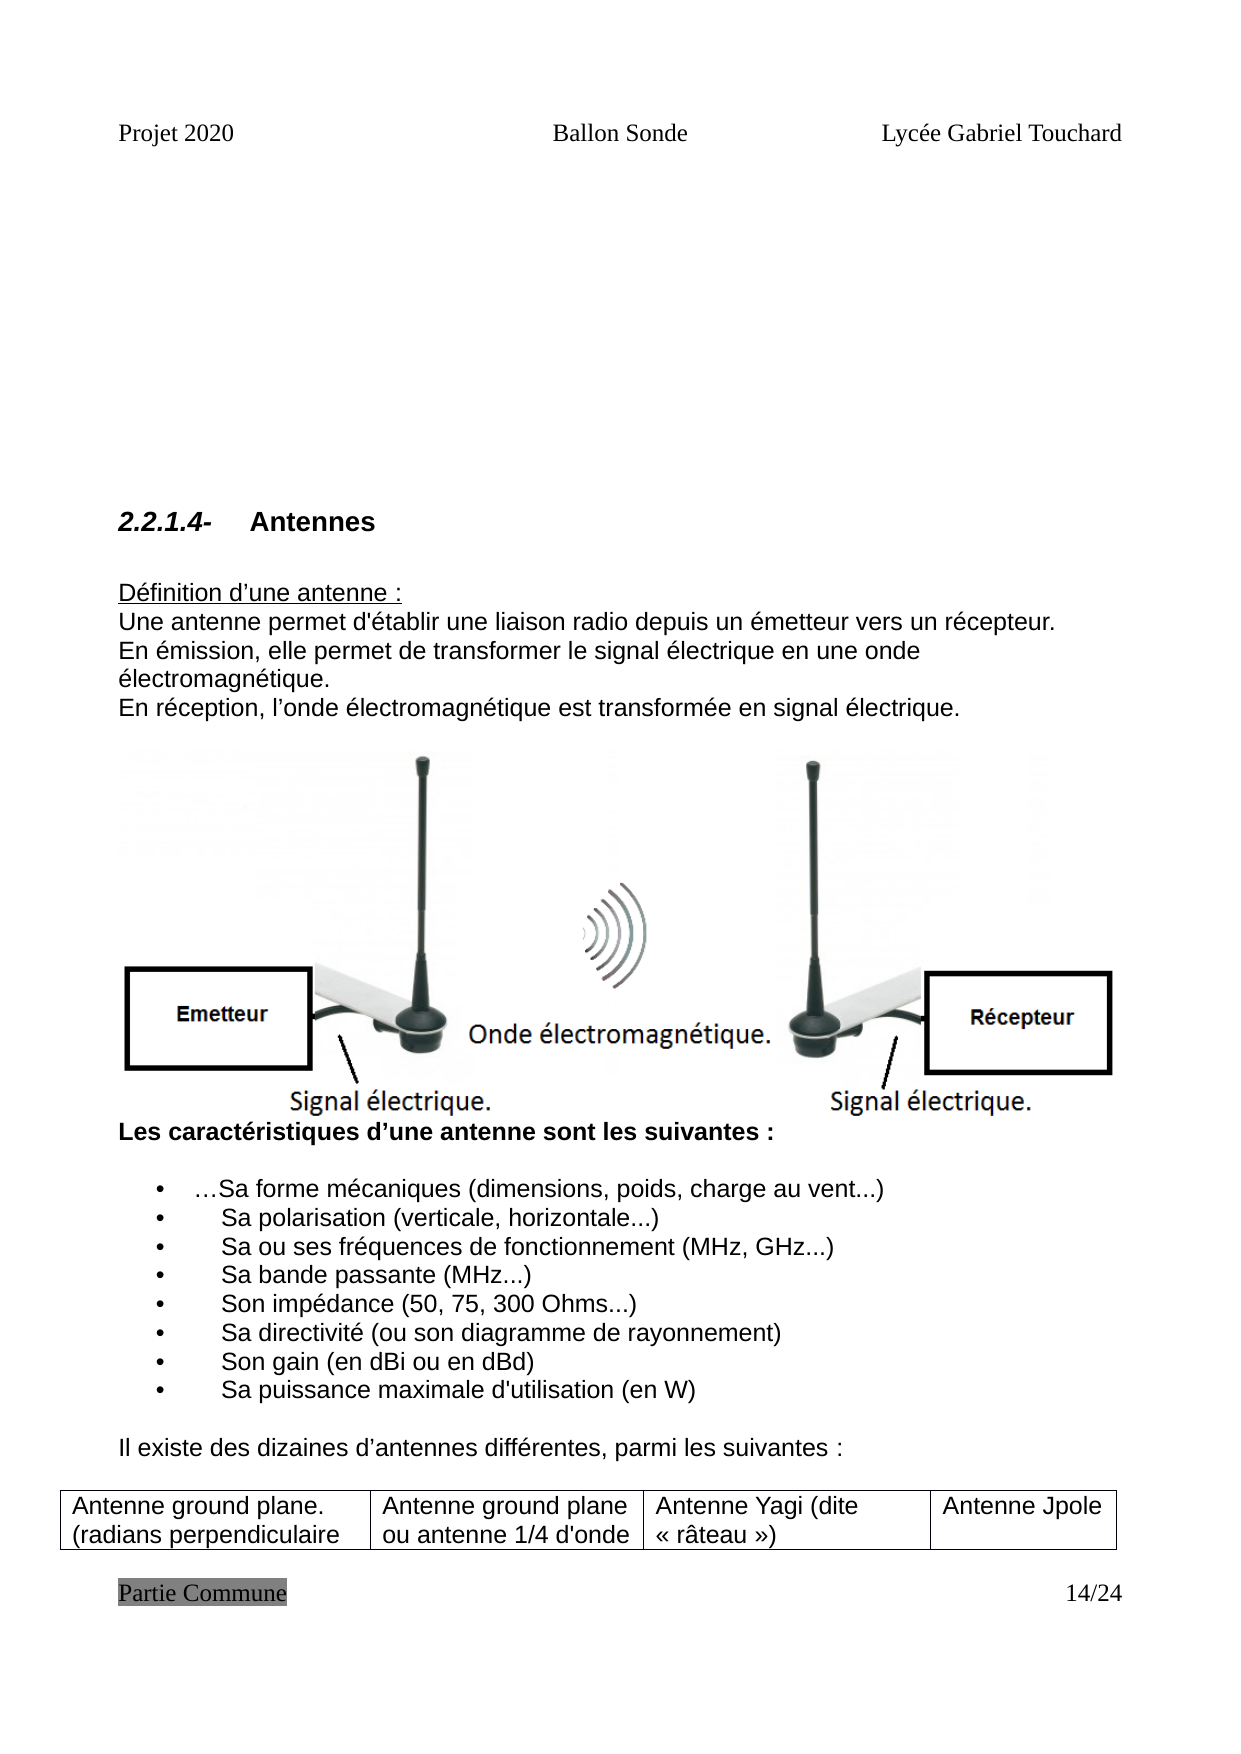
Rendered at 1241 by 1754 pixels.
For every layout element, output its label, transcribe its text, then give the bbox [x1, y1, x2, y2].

list Sa polarisation (verticale, horizontale...) [156, 1203, 1122, 1231]
picture [118, 750, 1119, 1117]
table_header Antenne Yagi (dite « râteau ») [644, 1491, 930, 1549]
text Une antenne permet d'établir une liaison radio depuis un émetteur vers un récepteur. [118, 607, 1122, 636]
list Son impédance (50, 75, 300 Ohms...) [156, 1289, 1122, 1318]
text En réception, l’onde électromagnétique est transformée en signal électrique. [118, 693, 1122, 722]
text Il existe des dizaines d’antennes différentes, parmi les suivantes : [118, 1433, 1122, 1461]
list Son gain (en dBi ou en dBd) [156, 1346, 1122, 1375]
text Les caractéristiques d’une antenne sont les suivantes : [118, 1116, 1122, 1145]
subtitle Antennes [118, 505, 1122, 537]
text En émission, elle permet de transformer le signal électrique en une onde électromagnétique. [118, 636, 1122, 693]
list …Sa forme mécaniques (dimensions, poids, charge au vent...) [156, 1174, 1122, 1203]
text Définition d’une antenne : [118, 578, 1122, 607]
table_header Antenne Jpole [931, 1491, 1116, 1549]
list Sa ou ses fréquences de fonctionnement (MHz, GHz...) [156, 1231, 1122, 1260]
list Sa directivité (ou son diagramme de rayonnement) [156, 1318, 1122, 1346]
table_header Antenne ground plane ou antenne 1/4 d'onde [371, 1491, 643, 1549]
list Sa puissance maximale d'utilisation (en W) [156, 1375, 1122, 1404]
table_header Antenne ground plane. (radians perpendiculaire [61, 1491, 370, 1549]
list Sa bande passante (MHz...) [156, 1260, 1122, 1289]
